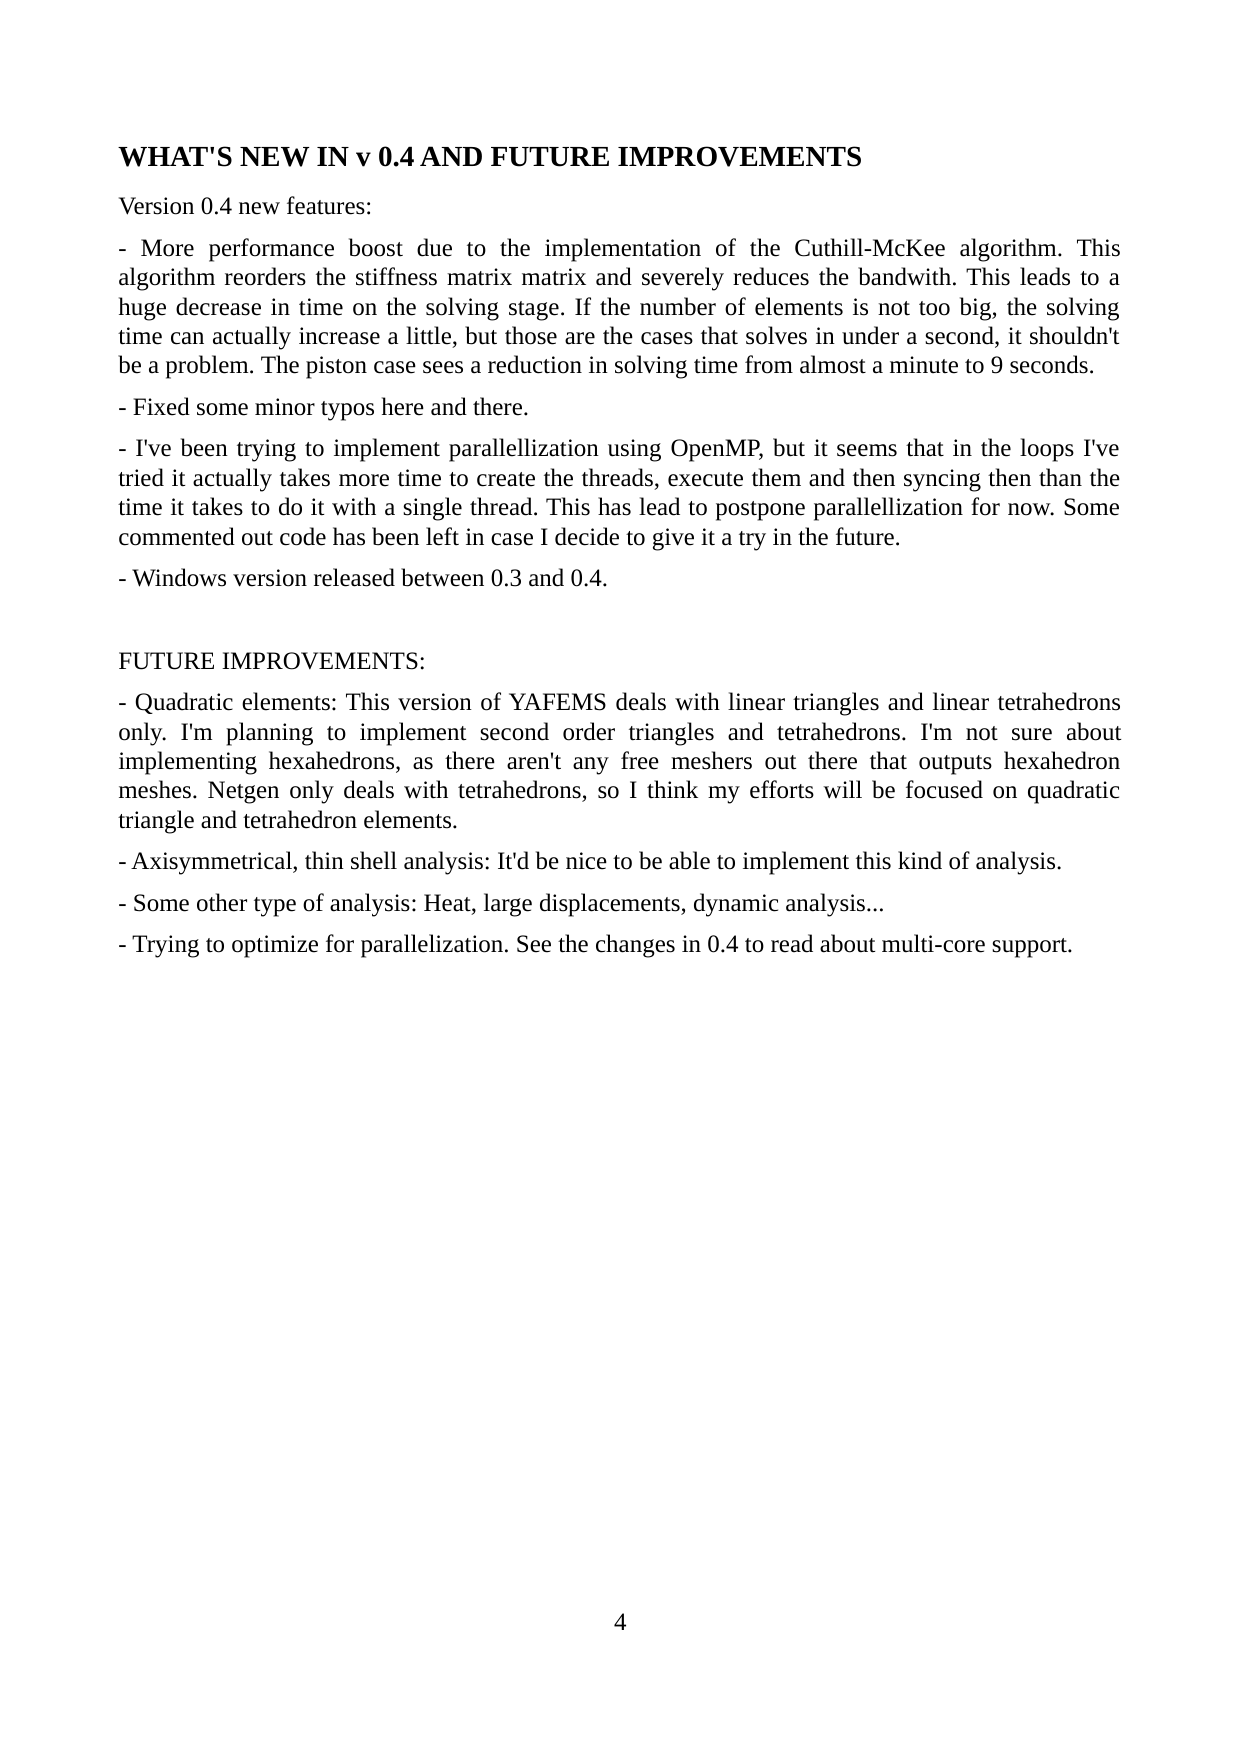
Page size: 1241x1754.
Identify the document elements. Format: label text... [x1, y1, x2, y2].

text - More performance boost due to the implementation of the Cuthill-McKee algorithm. This algorithm reorders the stiffness matrix matrix and severely reduces the bandwith. This leads to a huge decrease in time on the solving stage. If the number of elements is not too big, the solving time can actually increase a little, but those are the cases that solves in under a second, it shouldn't be a problem. The piston case sees a reduction in solving time from almost a minute to 9 seconds. [118, 232, 1122, 380]
text - Windows version released between 0.3 and 0.4. [118, 563, 1122, 592]
text - Fixed some minor typos here and there. [118, 392, 1122, 421]
text - Axisymmetrical, thin shell analysis: It'd be nice to be able to implement this kind of analysis. [118, 846, 1122, 876]
text - Trying to optimize for parallelization. See the changes in 0.4 to read about multi-core support. [118, 929, 1122, 958]
text - I've been trying to implement parallellization using OpenMP, but it seems that in the loops I've tried it actually takes more time to create the threads, execute them and then syncing then than the time it takes to do it with a single thread. This has lead to postpone parallellization for now. Some commented out code has been left in case I decide to give it a try in the future. [118, 433, 1122, 551]
text Version 0.4 new features: [118, 191, 1122, 221]
text - Quadratic elements: This version of YAFEMS deals with linear triangles and linear tetrahedrons only. I'm planning to implement second order triangles and tetrahedrons. I'm not sure about implementing hexahedrons, as there aren't any free meshers out there that outputs hexahedron meshes. Netgen only deals with tetrahedrons, so I think my efforts will be focused on quadratic triangle and tetrahedron elements. [118, 687, 1122, 834]
text FUTURE IMPROVEMENTS: [118, 646, 1122, 675]
text - Some other type of analysis: Heat, large displacements, dynamic analysis... [118, 887, 1122, 917]
subtitle WHAT'S NEW IN v 0.4 AND FUTURE IMPROVEMENTS [118, 143, 1122, 173]
